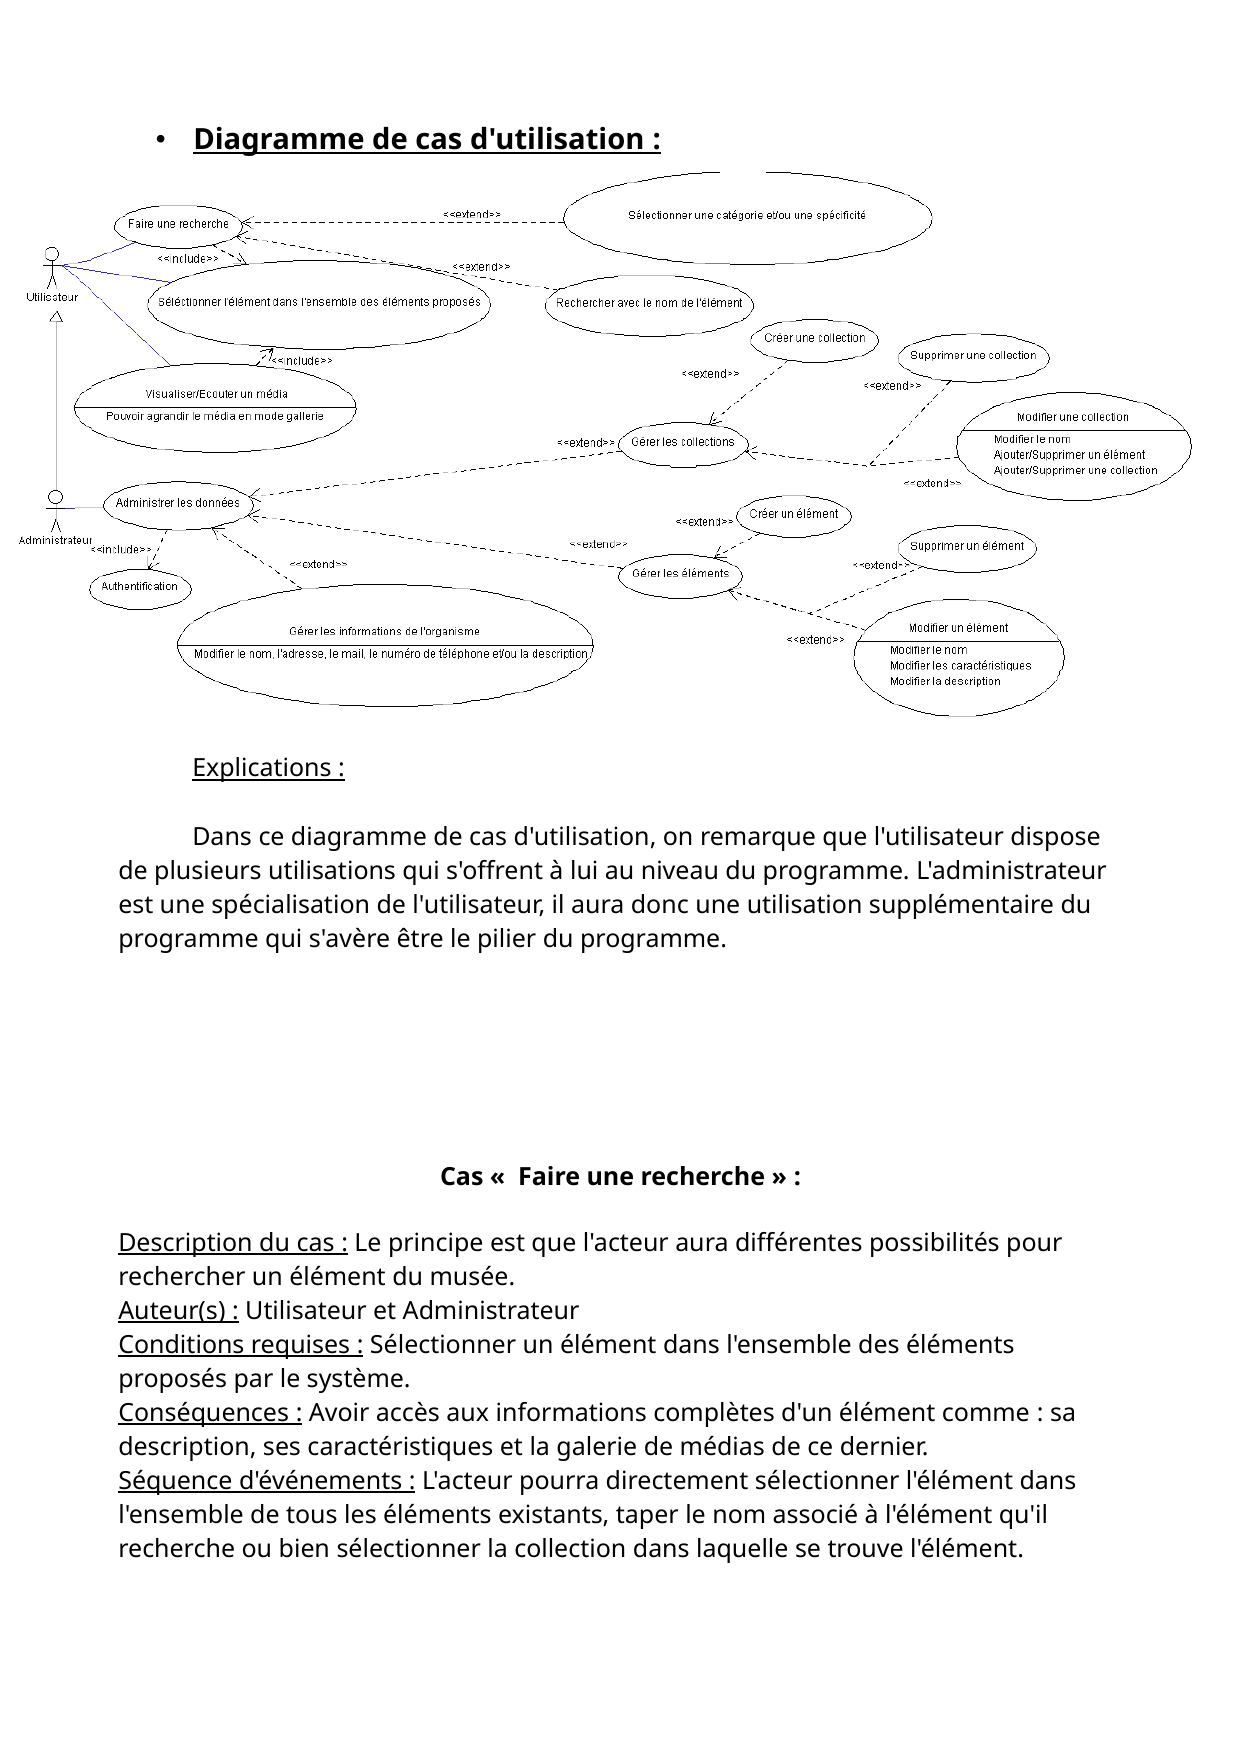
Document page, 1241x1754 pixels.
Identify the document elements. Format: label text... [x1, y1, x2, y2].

picture [1, 172, 1240, 751]
text Explications : [118, 751, 1122, 784]
text Description du cas : Le principe est que l'acteur aura différentes possibilités pour rechercher un élément du musée. [118, 1224, 1122, 1292]
text Conséquences : Avoir accès aux informations complètes d'un élément comme : sa description, ses caractéristiques et la galerie de médias de ce dernier. [118, 1394, 1122, 1463]
list Diagramme de cas d'utilisation : [156, 118, 1122, 158]
text Auteur(s) : Utilisateur et Administrateur [118, 1292, 1122, 1326]
text Séquence d'événements : L'acteur pourra directement sélectionner l'élément dans l'ensemble de tous les éléments existants, taper le nom associé à l'élément qu'il recherche ou bien sélectionner la collection dans laquelle se trouve l'élément. [118, 1463, 1122, 1565]
text Cas « Faire une recherche » : [118, 1159, 1122, 1193]
text Conditions requises : Sélectionner un élément dans l'ensemble des éléments proposés par le système. [118, 1326, 1122, 1394]
text Dans ce diagramme de cas d'utilisation, on remarque que l'utilisateur dispose de plusieurs utilisations qui s'offrent à lui au niveau du programme. L'administrateur est une spécialisation de l'utilisateur, il aura donc une utilisation supplémentaire du programme qui s'avère être le pilier du programme. [118, 818, 1122, 954]
